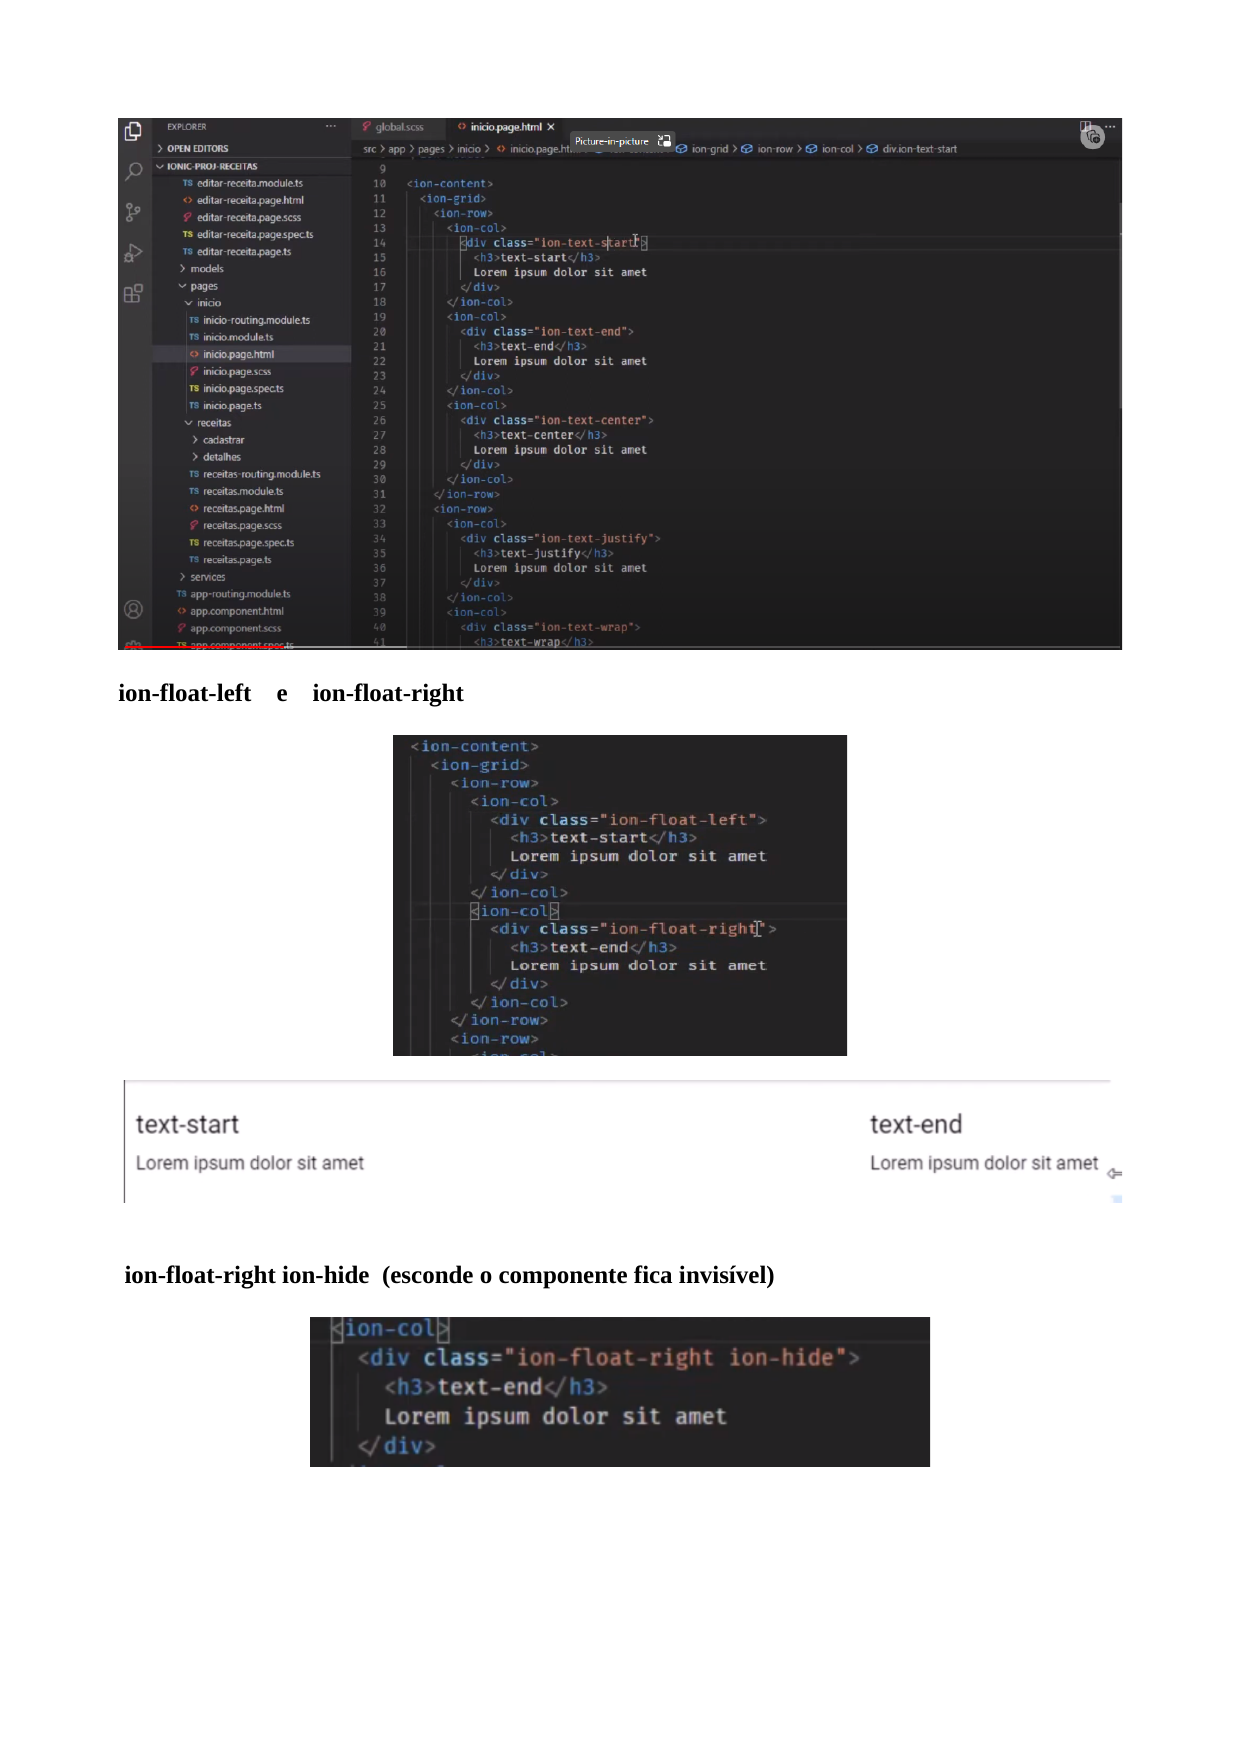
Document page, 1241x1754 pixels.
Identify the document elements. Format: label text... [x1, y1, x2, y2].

text ion-float-left e ion-float-right [118, 678, 1122, 707]
text ion-float-right ion-hide (esconde o componente fica invisível) [118, 1260, 1122, 1289]
picture [393, 735, 848, 1056]
picture [118, 118, 1123, 650]
picture [118, 1080, 1123, 1203]
picture [310, 1317, 931, 1467]
